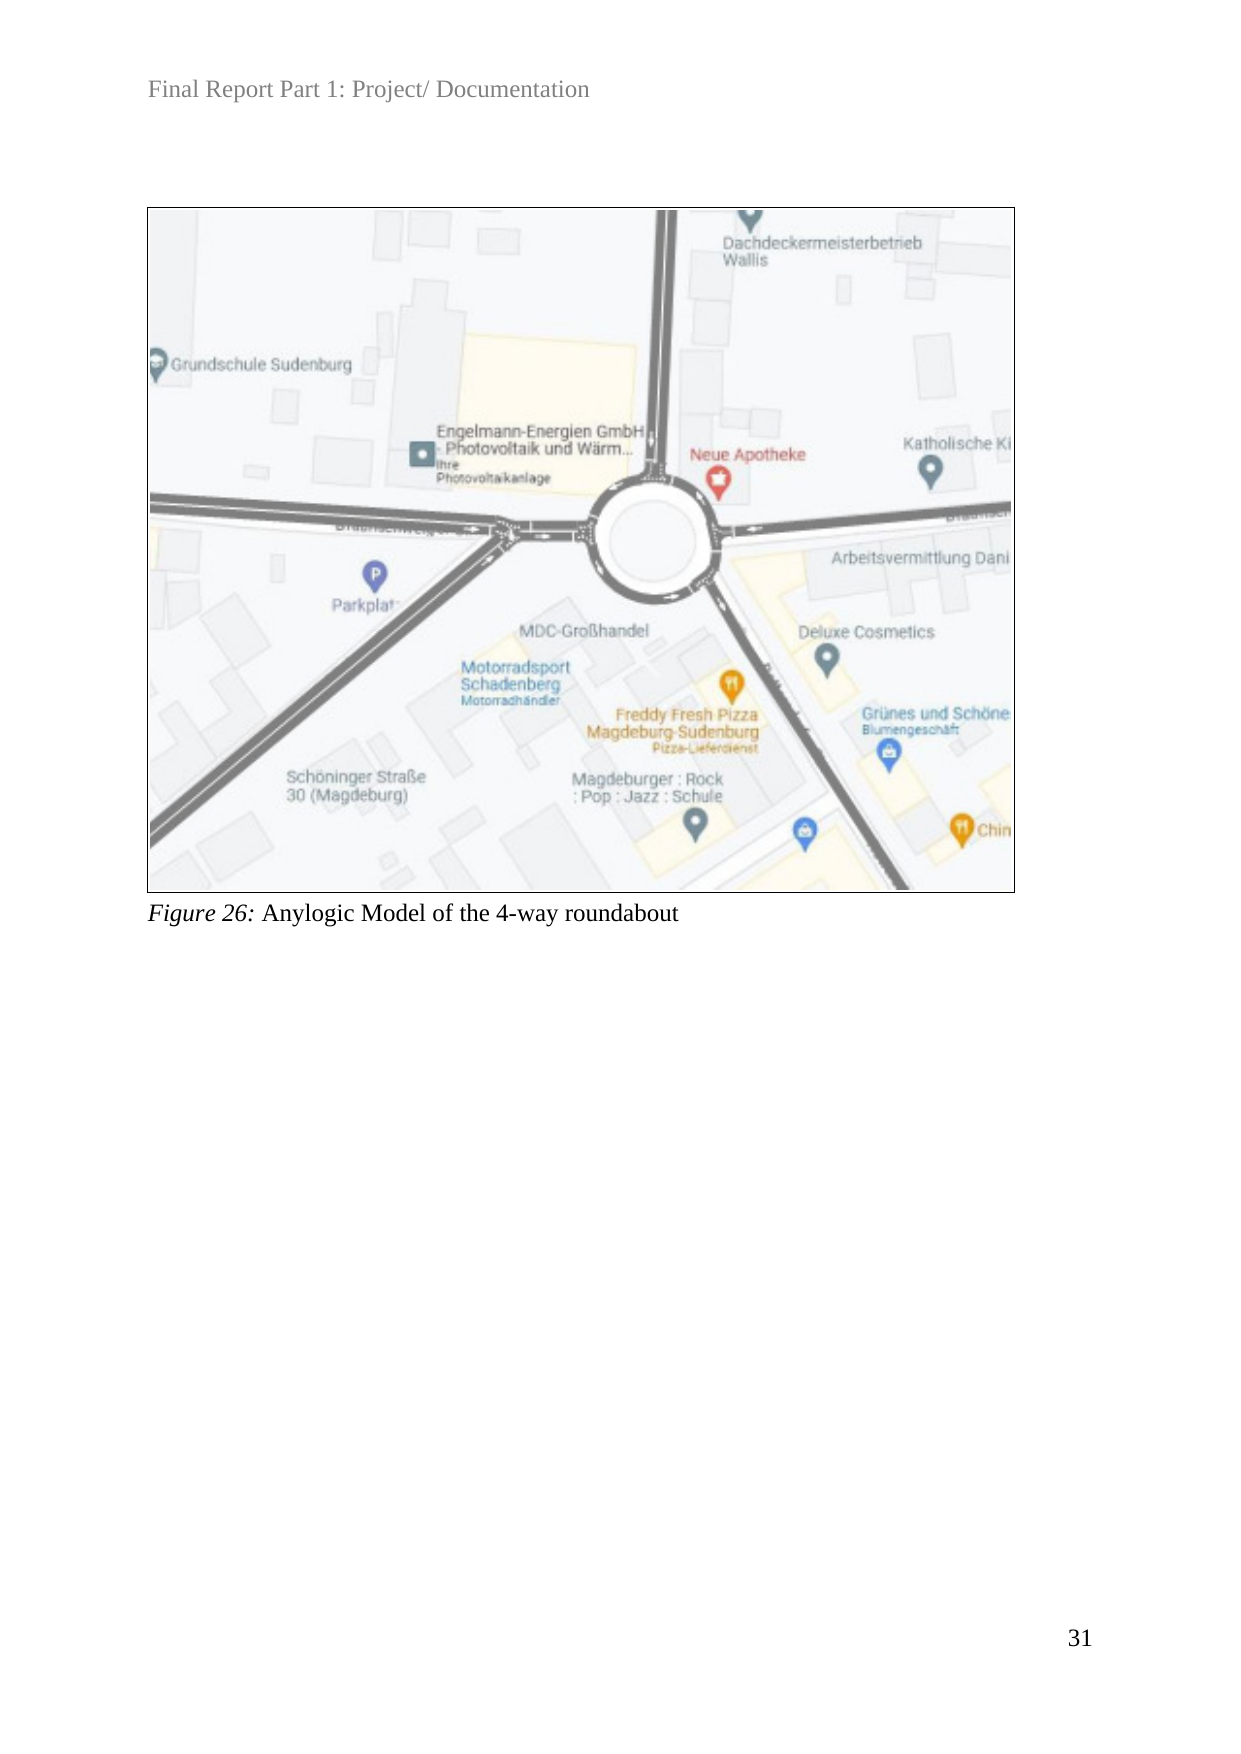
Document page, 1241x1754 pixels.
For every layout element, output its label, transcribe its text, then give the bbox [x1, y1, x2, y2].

picture [150, 210, 1011, 890]
text Figure 26: Anylogic Model of the 4-way roundabout [148, 898, 1093, 927]
